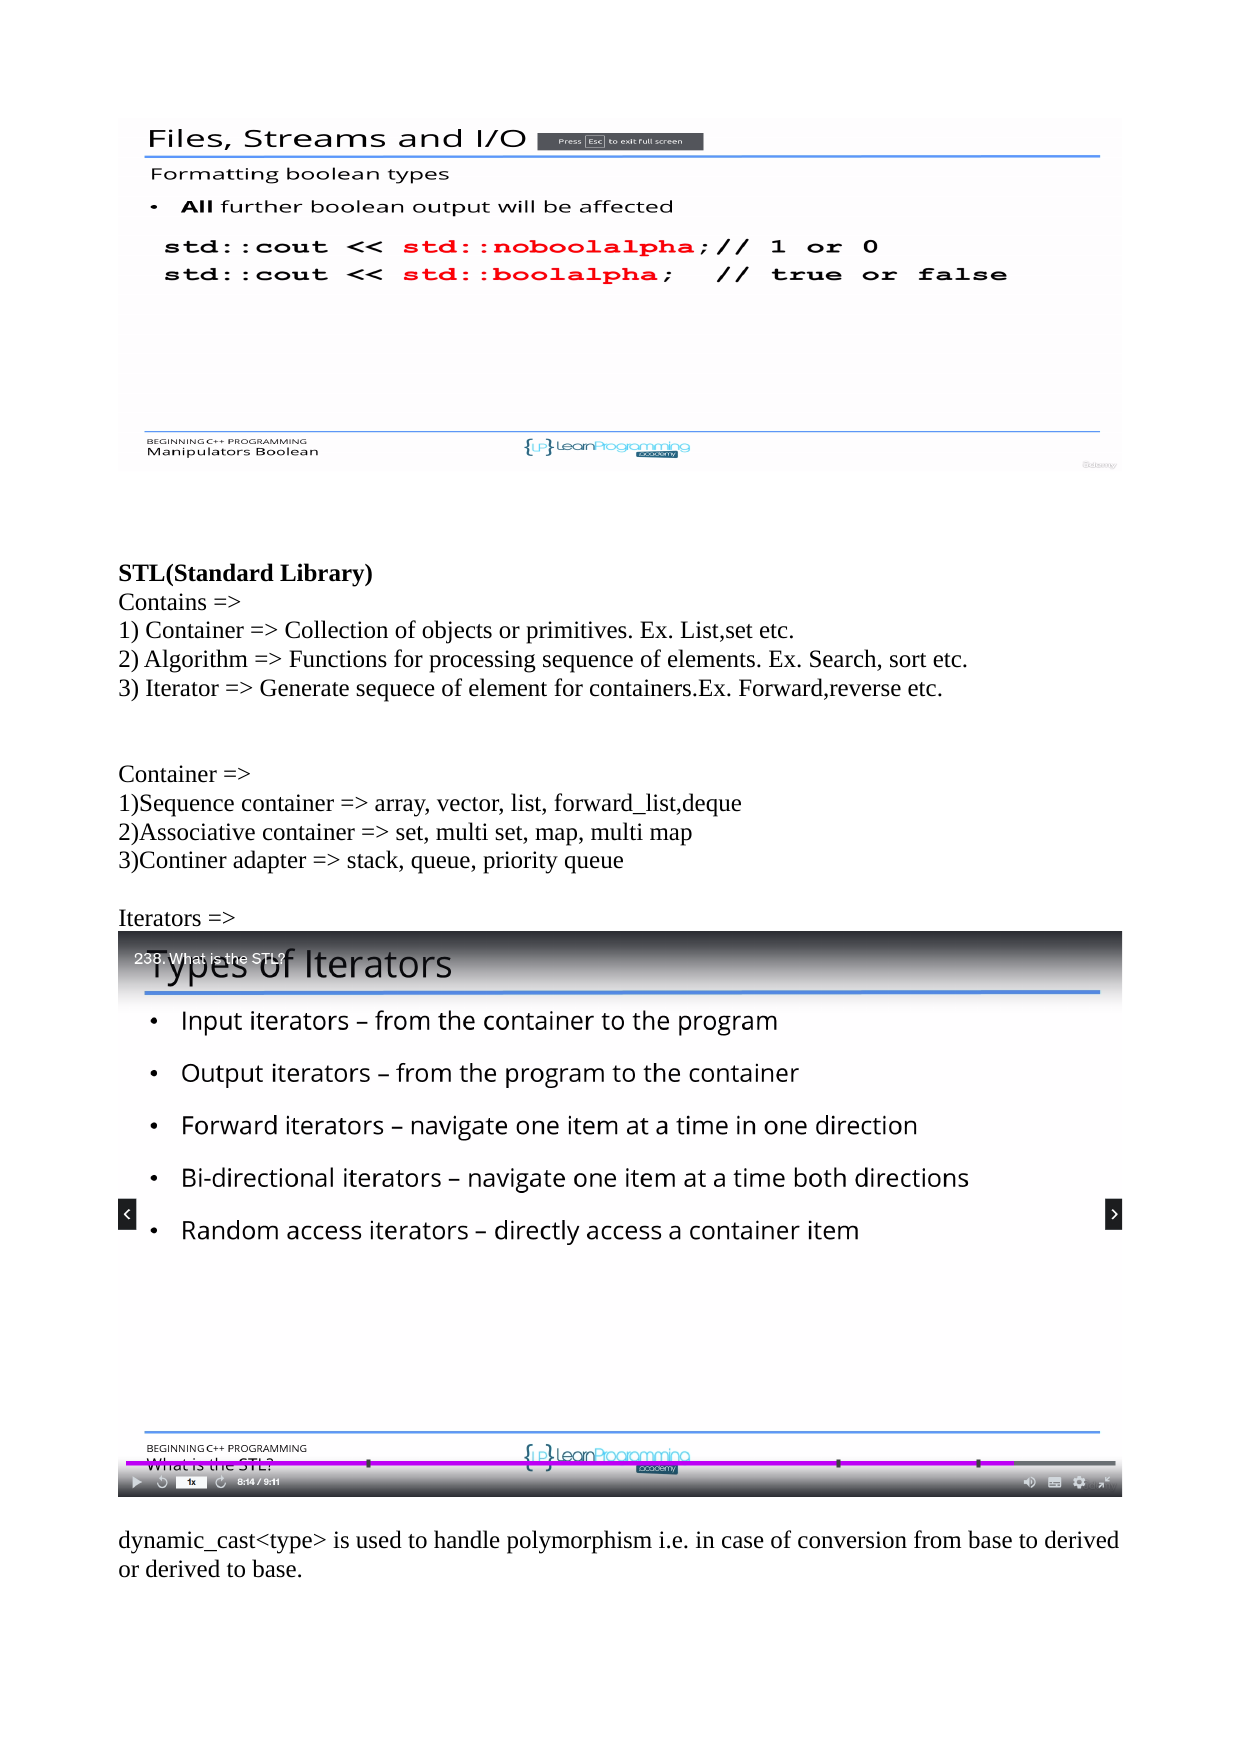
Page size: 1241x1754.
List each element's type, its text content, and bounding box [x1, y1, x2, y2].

picture [118, 118, 1123, 472]
text dynamic_cast<type> is used to handle polymorphism i.e. in case of conversion from base to derived or derived to base. [118, 1525, 1122, 1583]
text 3) Iterator => Generate sequece of element for containers.Ex. Forward,reverse etc. [118, 673, 1122, 702]
text 2)Associative container => set, multi set, map, multi map [118, 817, 1122, 846]
text 1)Sequence container => array, vector, list, forward_list,deque [118, 788, 1122, 817]
text 1) Container => Collection of objects or primitives. Ex. List,set etc. [118, 616, 1122, 644]
text STL(Standard Library) [118, 558, 1122, 587]
text 2) Algorithm => Functions for processing sequence of elements. Ex. Search, sort etc. [118, 644, 1122, 673]
text Iterators => [118, 903, 1122, 931]
text Container => [118, 759, 1122, 788]
text 3)Continer adapter => stack, queue, priority queue [118, 846, 1122, 874]
picture [118, 931, 1123, 1497]
text Contains => [118, 587, 1122, 616]
